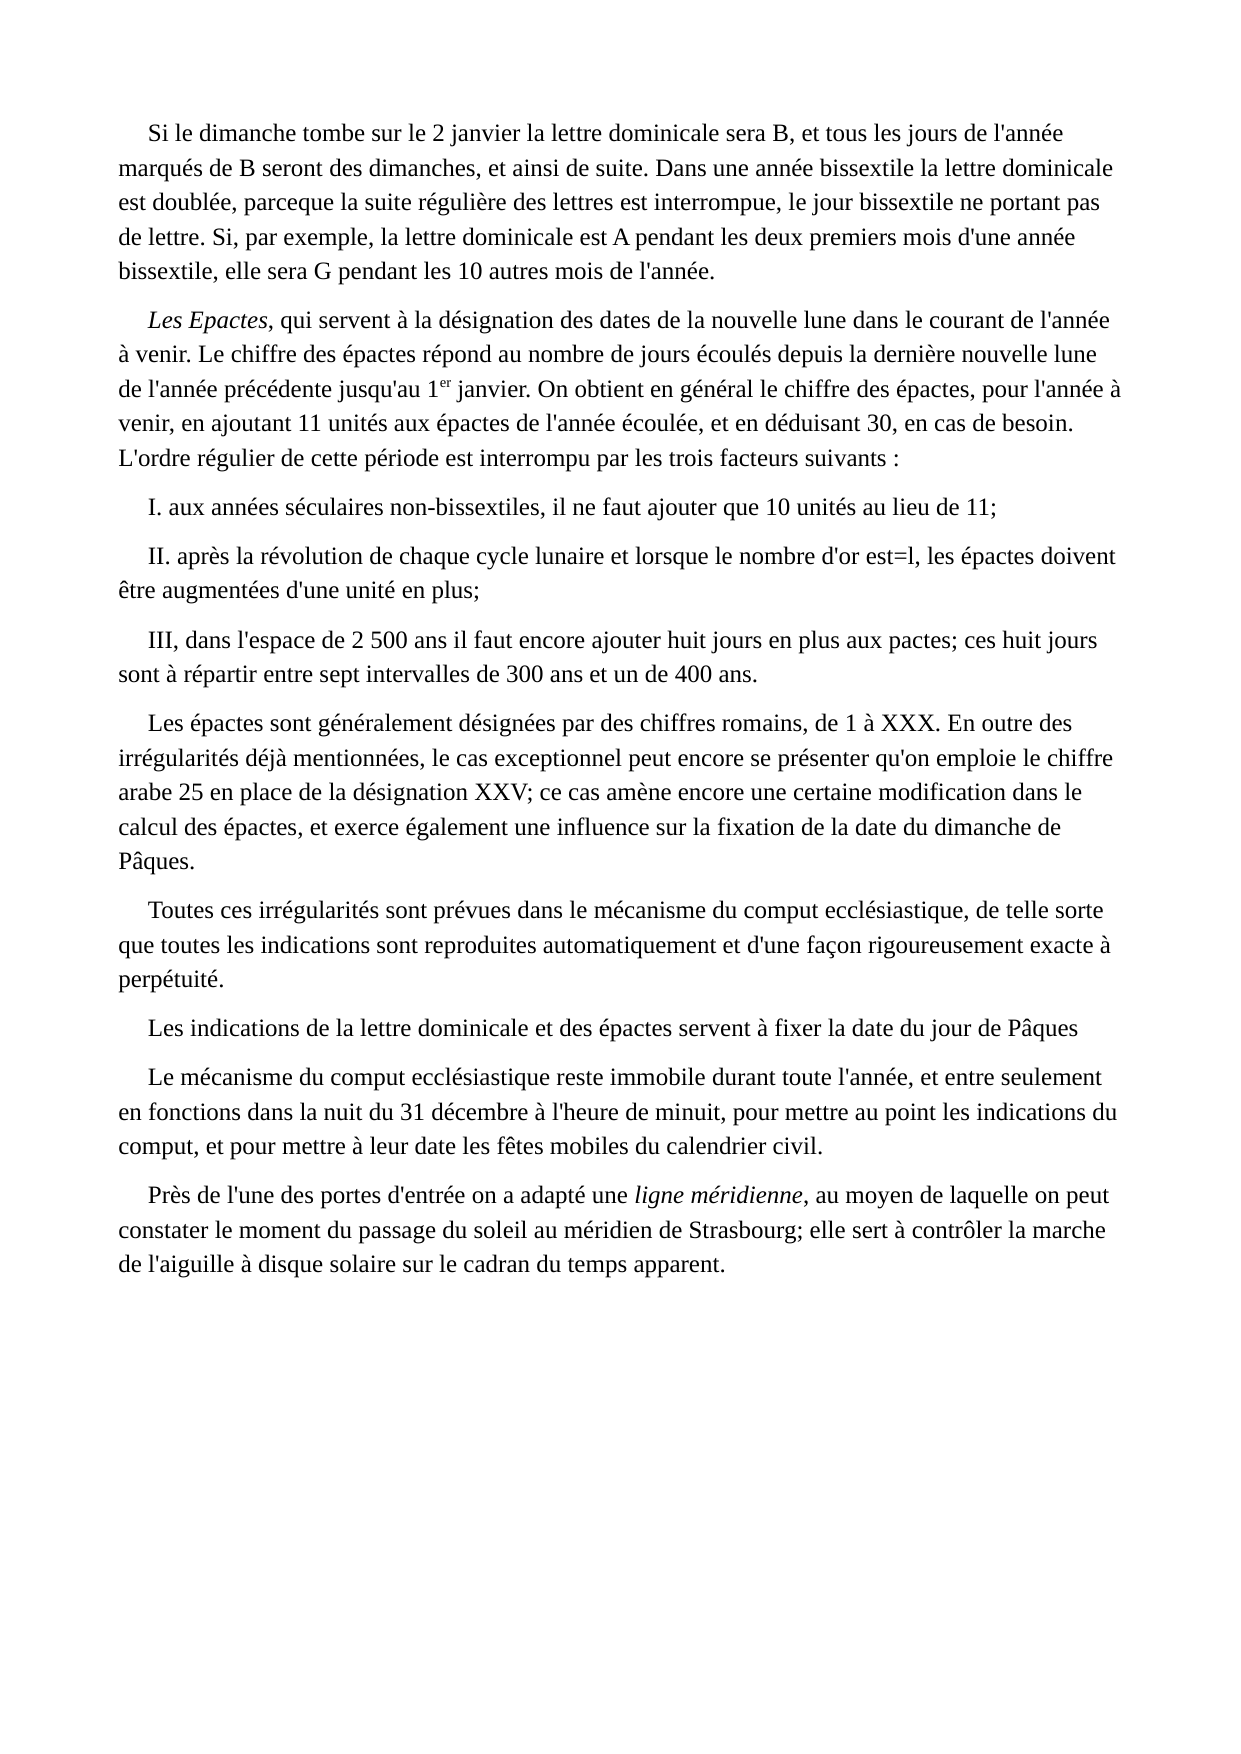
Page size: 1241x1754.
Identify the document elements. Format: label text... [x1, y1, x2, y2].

text II. après la révolution de chaque cycle lunaire et lorsque le nombre d'or est=l, les épactes doivent être augmentées d'une unité en plus; [118, 541, 1122, 604]
text Près de l'une des portes d'entrée on a adapté une ligne méridienne, au moyen de laquelle on peut constater le moment du passage du soleil au méridien de Strasbourg; elle sert à contrôler la marche de l'aiguille à disque solaire sur le cadran du temps apparent. [118, 1180, 1122, 1278]
text Si le dimanche tombe sur le 2 janvier la lettre dominicale sera B, et tous les jours de l'année marqués de B seront des dimanches, et ainsi de suite. Dans une année bissextile la lettre dominicale est doublée, parceque la suite régulière des lettres est interrompue, le jour bissextile ne portant pas de lettre. Si, par exemple, la lettre dominicale est A pendant les deux premiers mois d'une année bissextile, elle sera G pendant les 10 autres mois de l'année. [118, 118, 1122, 285]
text Toutes ces irrégularités sont prévues dans le mécanisme du comput ecclésiastique, de telle sorte que toutes les indications sont reproduites automatiquement et d'une façon rigoureusement exacte à perpétuité. [118, 895, 1122, 993]
text Les épactes sont généralement désignées par des chiffres romains, de 1 à XXX. En outre des irrégularités déjà mentionnées, le cas exceptionnel peut encore se présenter qu'on emploie le chiffre arabe 25 en place de la désignation XXV; ce cas amène encore une certaine modification dans le calcul des épactes, et exerce également une influence sur la fixation de la date du dimanche de Pâques. [118, 708, 1122, 875]
text Les indications de la lettre dominicale et des épactes servent à fixer la date du jour de Pâques [118, 1013, 1122, 1042]
text Les Epactes, qui servent à la désignation des dates de la nouvelle lune dans le courant de l'année à venir. Le chiffre des épactes répond au nombre de jours écoulés depuis la dernière nouvelle lune de l'année précédente jusqu'au 1er janvier. On obtient en général le chiffre des épactes, pour l'année à venir, en ajoutant 11 unités aux épactes de l'année écoulée, et en déduisant 30, en cas de besoin. L'ordre régulier de cette période est interrompu par les trois facteurs suivants : [118, 305, 1122, 472]
text III, dans l'espace de 2 500 ans il faut encore ajouter huit jours en plus aux pactes; ces huit jours sont à répartir entre sept intervalles de 300 ans et un de 400 ans. [118, 625, 1122, 688]
text I. aux années séculaires non-bissextiles, il ne faut ajouter que 10 unités au lieu de 11; [118, 492, 1122, 521]
text Le mécanisme du comput ecclésiastique reste immobile durant toute l'année, et entre seulement en fonctions dans la nuit du 31 décembre à l'heure de minuit, pour mettre au point les indications du comput, et pour mettre à leur date les fêtes mobiles du calendrier civil. [118, 1062, 1122, 1160]
